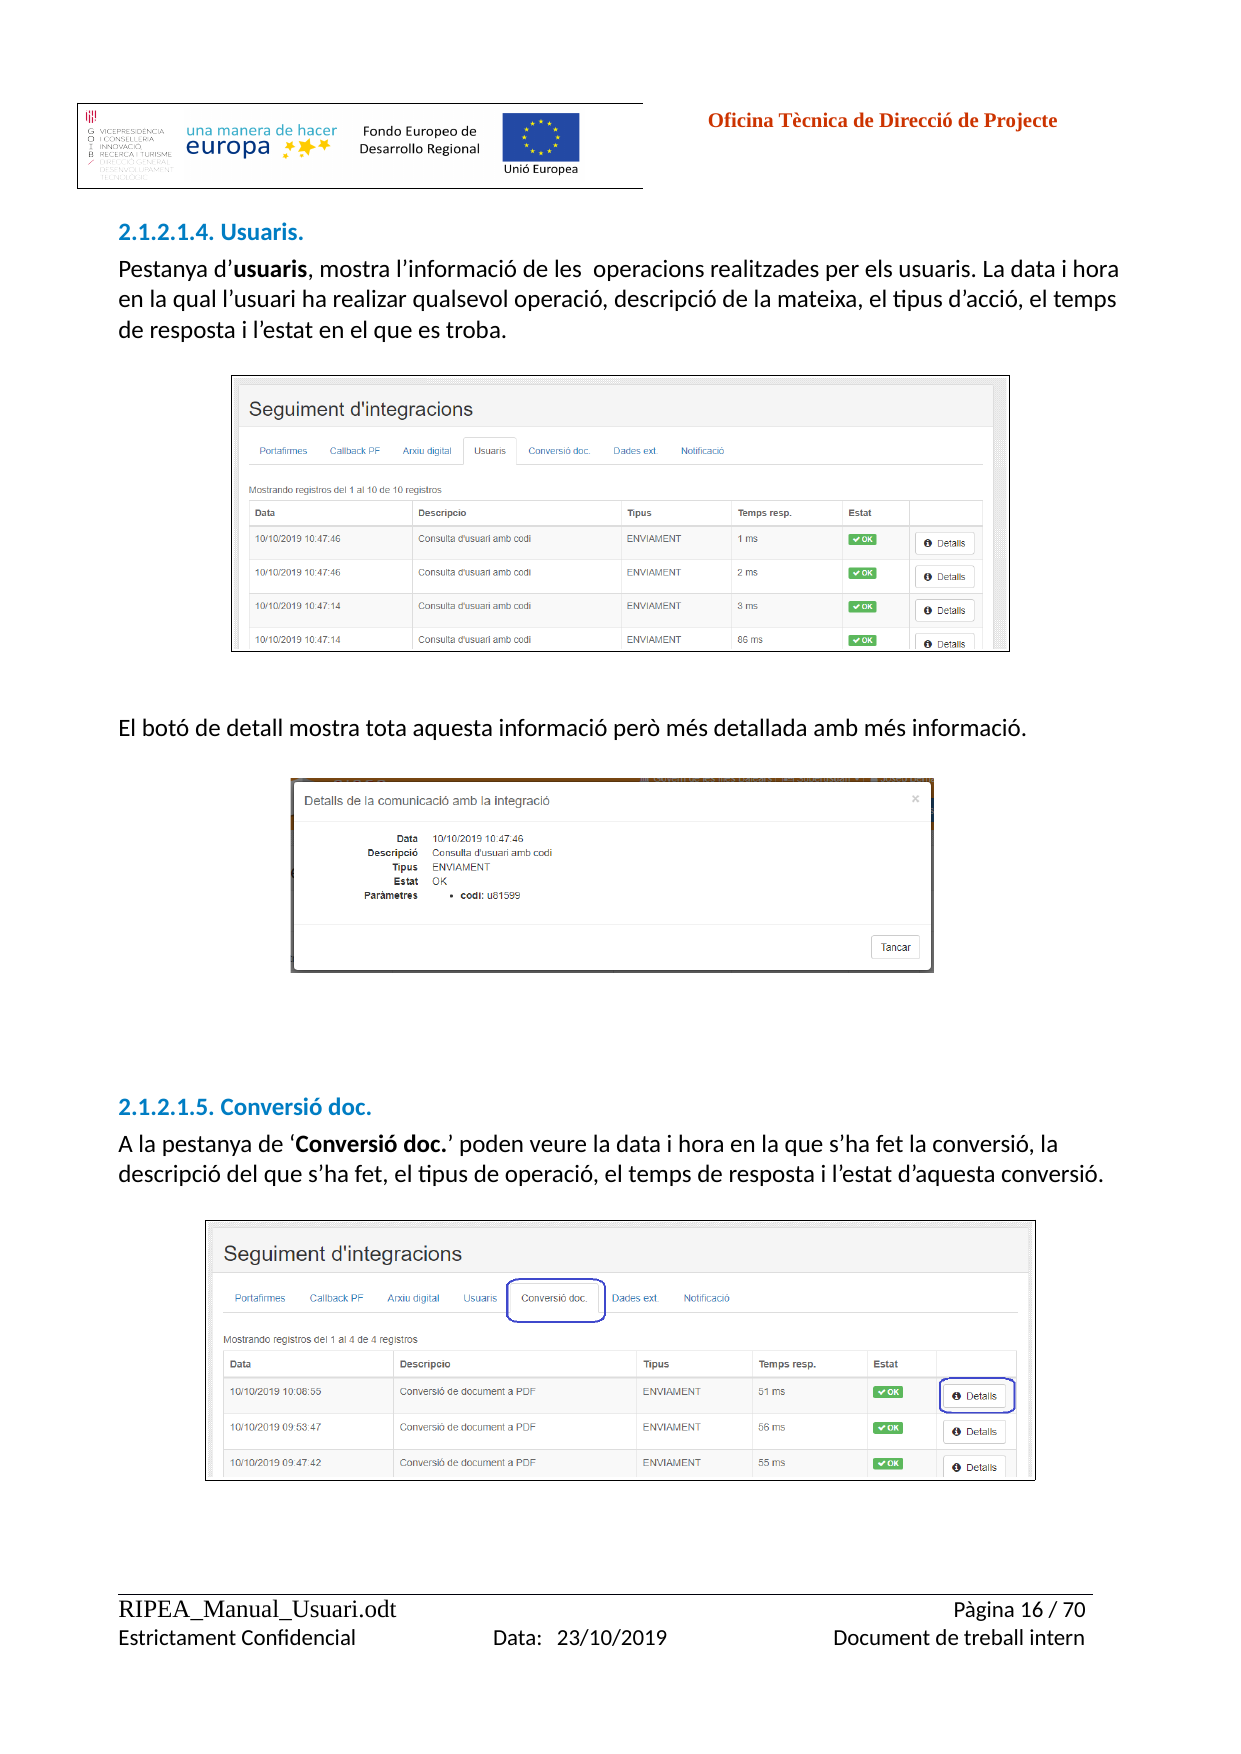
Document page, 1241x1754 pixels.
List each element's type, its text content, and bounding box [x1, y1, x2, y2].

picture [208, 1222, 1033, 1477]
picture [82, 108, 178, 182]
text A la pestanya de ‘Conversió doc.’ poden veure la data i hora en la que s’ha fet la conversió, la descripció del que s’ha fet, el tipus de operació, el temps de resposta i l’estat d’aquesta conversió. [118, 1128, 1122, 1189]
picture [233, 378, 1007, 649]
picture [290, 778, 934, 973]
text El botó de detall mostra tota aquesta informació però més detallada amb més informació. [118, 712, 1122, 743]
picture [184, 108, 585, 182]
text Pestanya d’usuaris, mostra l’informació de les operacions realitzades per els usuaris. La data i hora en la qual l’usuari ha realizar qualsevol operació, descripció de la mateixa, el tipus d’acció, el temps de resposta i l’estat en el que es troba. [118, 253, 1122, 345]
subtitle 2.1.2.1.5. Conversió doc. [118, 1091, 1122, 1122]
subtitle 2.1.2.1.4. Usuaris. [118, 216, 1122, 247]
